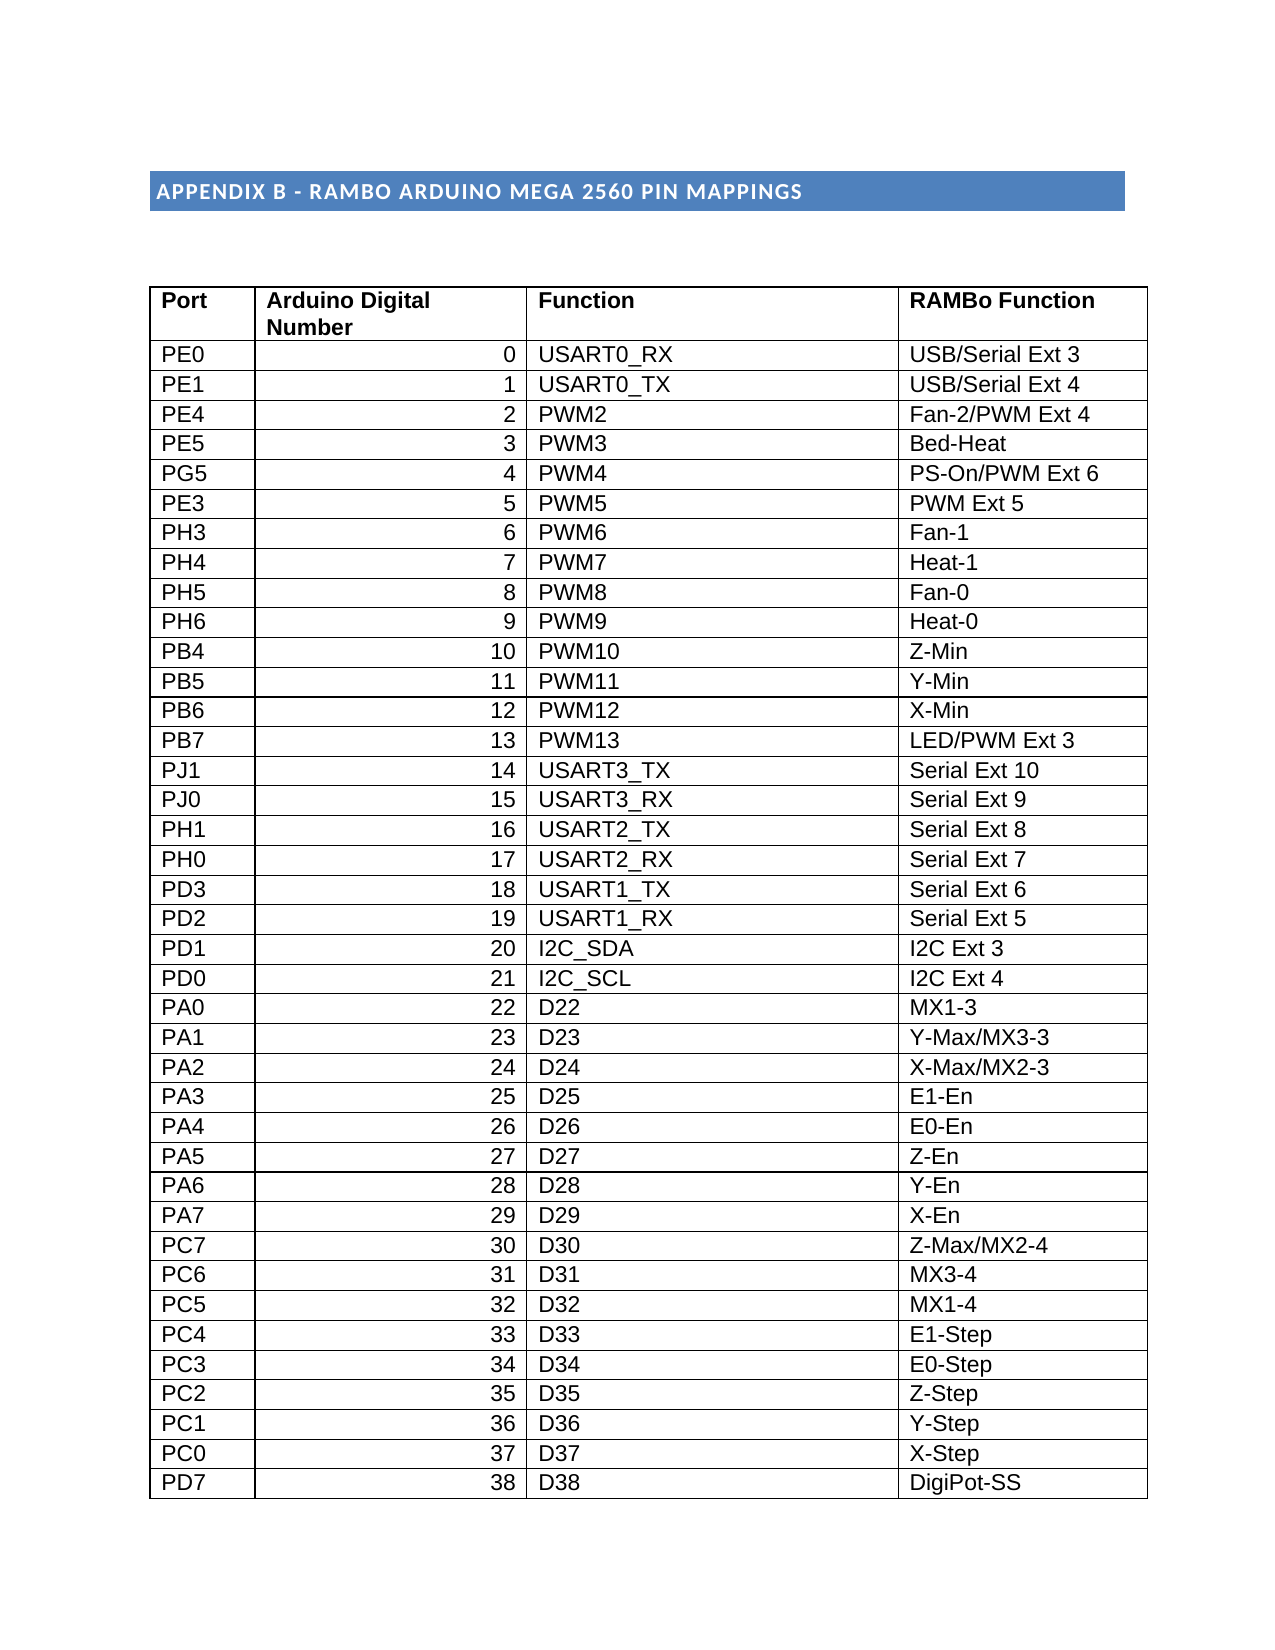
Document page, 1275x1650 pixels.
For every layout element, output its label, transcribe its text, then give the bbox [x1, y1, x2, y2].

table_cell I2C Ext 3 [899, 935, 1147, 963]
table_cell PWM12 [527, 698, 898, 726]
table_cell PWM8 [527, 579, 898, 607]
table_cell D25 [527, 1083, 898, 1112]
table_cell Y-Max/MX3-3 [899, 1024, 1147, 1053]
table_cell PWM3 [527, 430, 898, 459]
table_cell 7 [256, 549, 526, 578]
table_cell D23 [527, 1024, 898, 1053]
table_cell 10 [256, 638, 526, 667]
table_cell 29 [256, 1202, 526, 1231]
table_cell PWM10 [527, 638, 898, 667]
table_cell PG5 [151, 460, 254, 488]
table_cell PWM2 [527, 401, 898, 429]
table_cell PWM11 [527, 668, 898, 696]
table_header RAMBo Function [899, 288, 1147, 340]
table_cell 11 [256, 668, 526, 696]
table_cell USART2_TX [527, 816, 898, 845]
table_cell PWM Ext 5 [899, 490, 1147, 518]
table_cell 22 [256, 994, 526, 1023]
table_cell Serial Ext 8 [899, 816, 1147, 845]
table_cell E1-En [899, 1083, 1147, 1112]
table_cell PC7 [151, 1232, 254, 1260]
table_cell 5 [256, 490, 526, 518]
table_cell PWM5 [527, 490, 898, 518]
table_cell USART1_RX [527, 905, 898, 934]
table_cell PD2 [151, 905, 254, 934]
table_cell D29 [527, 1202, 898, 1231]
table_cell DigiPot-SS [899, 1469, 1147, 1498]
table_cell PH1 [151, 816, 254, 845]
table_cell E1-Step [899, 1321, 1147, 1349]
table_cell PC6 [151, 1261, 254, 1290]
table_cell D24 [527, 1054, 898, 1082]
table_cell PWM6 [527, 519, 898, 548]
table_cell PH5 [151, 579, 254, 607]
table_cell USART3_TX [527, 757, 898, 785]
table_cell Heat-0 [899, 608, 1147, 637]
table_cell USART3_RX [527, 786, 898, 815]
table_cell Fan-0 [899, 579, 1147, 607]
table_cell 36 [256, 1410, 526, 1438]
table_cell 12 [256, 698, 526, 726]
table_cell X-Min [899, 698, 1147, 726]
table_cell PD7 [151, 1469, 254, 1498]
table_cell D26 [527, 1113, 898, 1142]
table_cell 6 [256, 519, 526, 548]
table_cell PA0 [151, 994, 254, 1023]
table_cell Serial Ext 10 [899, 757, 1147, 785]
table_cell D35 [527, 1380, 898, 1409]
table_cell Serial Ext 5 [899, 905, 1147, 934]
table_cell Y-Step [899, 1410, 1147, 1438]
table_cell PE1 [151, 371, 254, 399]
table_header Function [527, 288, 898, 340]
table_cell PB6 [151, 698, 254, 726]
table_cell Serial Ext 9 [899, 786, 1147, 815]
table_cell 31 [256, 1261, 526, 1290]
table_cell D38 [527, 1469, 898, 1498]
table_cell 9 [256, 608, 526, 637]
table_cell 38 [256, 1469, 526, 1498]
table_cell LED/PWM Ext 3 [899, 727, 1147, 756]
table_cell Fan-1 [899, 519, 1147, 548]
table_cell PE0 [151, 341, 254, 370]
table_cell I2C_SCL [527, 965, 898, 993]
table_header Port [151, 288, 254, 340]
table_cell 37 [256, 1440, 526, 1468]
table_cell 0 [256, 341, 526, 370]
table_cell D30 [527, 1232, 898, 1260]
table_cell PWM7 [527, 549, 898, 578]
table_cell D22 [527, 994, 898, 1023]
table_cell 35 [256, 1380, 526, 1409]
table_cell X-Max/MX2-3 [899, 1054, 1147, 1082]
table_cell PA2 [151, 1054, 254, 1082]
table_cell E0-Step [899, 1351, 1147, 1379]
table_cell 20 [256, 935, 526, 963]
table_cell Z-En [899, 1143, 1147, 1171]
table_cell PJ1 [151, 757, 254, 785]
table_cell D34 [527, 1351, 898, 1379]
table_cell 33 [256, 1321, 526, 1349]
table_cell 26 [256, 1113, 526, 1142]
table_cell PE3 [151, 490, 254, 518]
table_cell PWM13 [527, 727, 898, 756]
table_cell 4 [256, 460, 526, 488]
table_cell 15 [256, 786, 526, 815]
table_cell 27 [256, 1143, 526, 1171]
table_cell E0-En [899, 1113, 1147, 1142]
table_cell 17 [256, 846, 526, 874]
table_cell PS-On/PWM Ext 6 [899, 460, 1147, 488]
table_cell USB/Serial Ext 4 [899, 371, 1147, 399]
table_cell PB7 [151, 727, 254, 756]
table_cell 19 [256, 905, 526, 934]
table_cell PH0 [151, 846, 254, 874]
table_cell 24 [256, 1054, 526, 1082]
table_cell PA7 [151, 1202, 254, 1231]
table_cell Serial Ext 6 [899, 876, 1147, 904]
table_cell PB5 [151, 668, 254, 696]
table_cell 8 [256, 579, 526, 607]
table_cell D33 [527, 1321, 898, 1349]
table_cell D37 [527, 1440, 898, 1468]
table_cell MX3-4 [899, 1261, 1147, 1290]
table_cell 30 [256, 1232, 526, 1260]
table_cell 23 [256, 1024, 526, 1053]
table_cell Heat-1 [899, 549, 1147, 578]
table_cell Y-Min [899, 668, 1147, 696]
table_cell 21 [256, 965, 526, 993]
table_cell 14 [256, 757, 526, 785]
table_cell 25 [256, 1083, 526, 1112]
table_cell Serial Ext 7 [899, 846, 1147, 874]
table_cell I2C Ext 4 [899, 965, 1147, 993]
table_cell Fan-2/PWM Ext 4 [899, 401, 1147, 429]
table_cell D32 [527, 1291, 898, 1320]
table_cell PC3 [151, 1351, 254, 1379]
table_cell PC1 [151, 1410, 254, 1438]
table_cell 16 [256, 816, 526, 845]
table_cell MX1-3 [899, 994, 1147, 1023]
table_cell PE5 [151, 430, 254, 459]
table_cell 28 [256, 1173, 526, 1201]
table_cell USART0_TX [527, 371, 898, 399]
table_cell PC0 [151, 1440, 254, 1468]
table_cell PC4 [151, 1321, 254, 1349]
table_cell PA4 [151, 1113, 254, 1142]
table_cell Z-Max/MX2-4 [899, 1232, 1147, 1260]
table_cell MX1-4 [899, 1291, 1147, 1320]
table_cell PH4 [151, 549, 254, 578]
table_cell PC2 [151, 1380, 254, 1409]
table_cell PC5 [151, 1291, 254, 1320]
table_cell PH6 [151, 608, 254, 637]
table_cell PA6 [151, 1173, 254, 1201]
table_cell 2 [256, 401, 526, 429]
table_cell PWM9 [527, 608, 898, 637]
table_cell Z-Min [899, 638, 1147, 667]
table_cell D31 [527, 1261, 898, 1290]
table_cell D28 [527, 1173, 898, 1201]
table_cell X-En [899, 1202, 1147, 1231]
table_cell 1 [256, 371, 526, 399]
table_cell USART0_RX [527, 341, 898, 370]
table_cell USB/Serial Ext 3 [899, 341, 1147, 370]
table_cell I2C_SDA [527, 935, 898, 963]
table_cell 34 [256, 1351, 526, 1379]
table_cell 3 [256, 430, 526, 459]
table_cell PH3 [151, 519, 254, 548]
table_cell PD3 [151, 876, 254, 904]
table_cell D27 [527, 1143, 898, 1171]
table_header Arduino Digital Number [256, 288, 526, 340]
table_cell 32 [256, 1291, 526, 1320]
table_cell X-Step [899, 1440, 1147, 1468]
table_cell PD0 [151, 965, 254, 993]
table_cell PA3 [151, 1083, 254, 1112]
table_cell PD1 [151, 935, 254, 963]
table_cell PE4 [151, 401, 254, 429]
table_cell 18 [256, 876, 526, 904]
table_cell PA5 [151, 1143, 254, 1171]
table_cell USART2_RX [527, 846, 898, 874]
table_cell Z-Step [899, 1380, 1147, 1409]
table_cell D36 [527, 1410, 898, 1438]
table_cell Bed-Heat [899, 430, 1147, 459]
table_cell Y-En [899, 1173, 1147, 1201]
table_cell PJ0 [151, 786, 254, 815]
table_cell 13 [256, 727, 526, 756]
table_cell USART1_TX [527, 876, 898, 904]
table_cell PWM4 [527, 460, 898, 488]
table_cell PA1 [151, 1024, 254, 1053]
subtitle Appendix B - RAMBo Arduino Mega 2560 pin mappings [156, 177, 1119, 205]
table_cell PB4 [151, 638, 254, 667]
